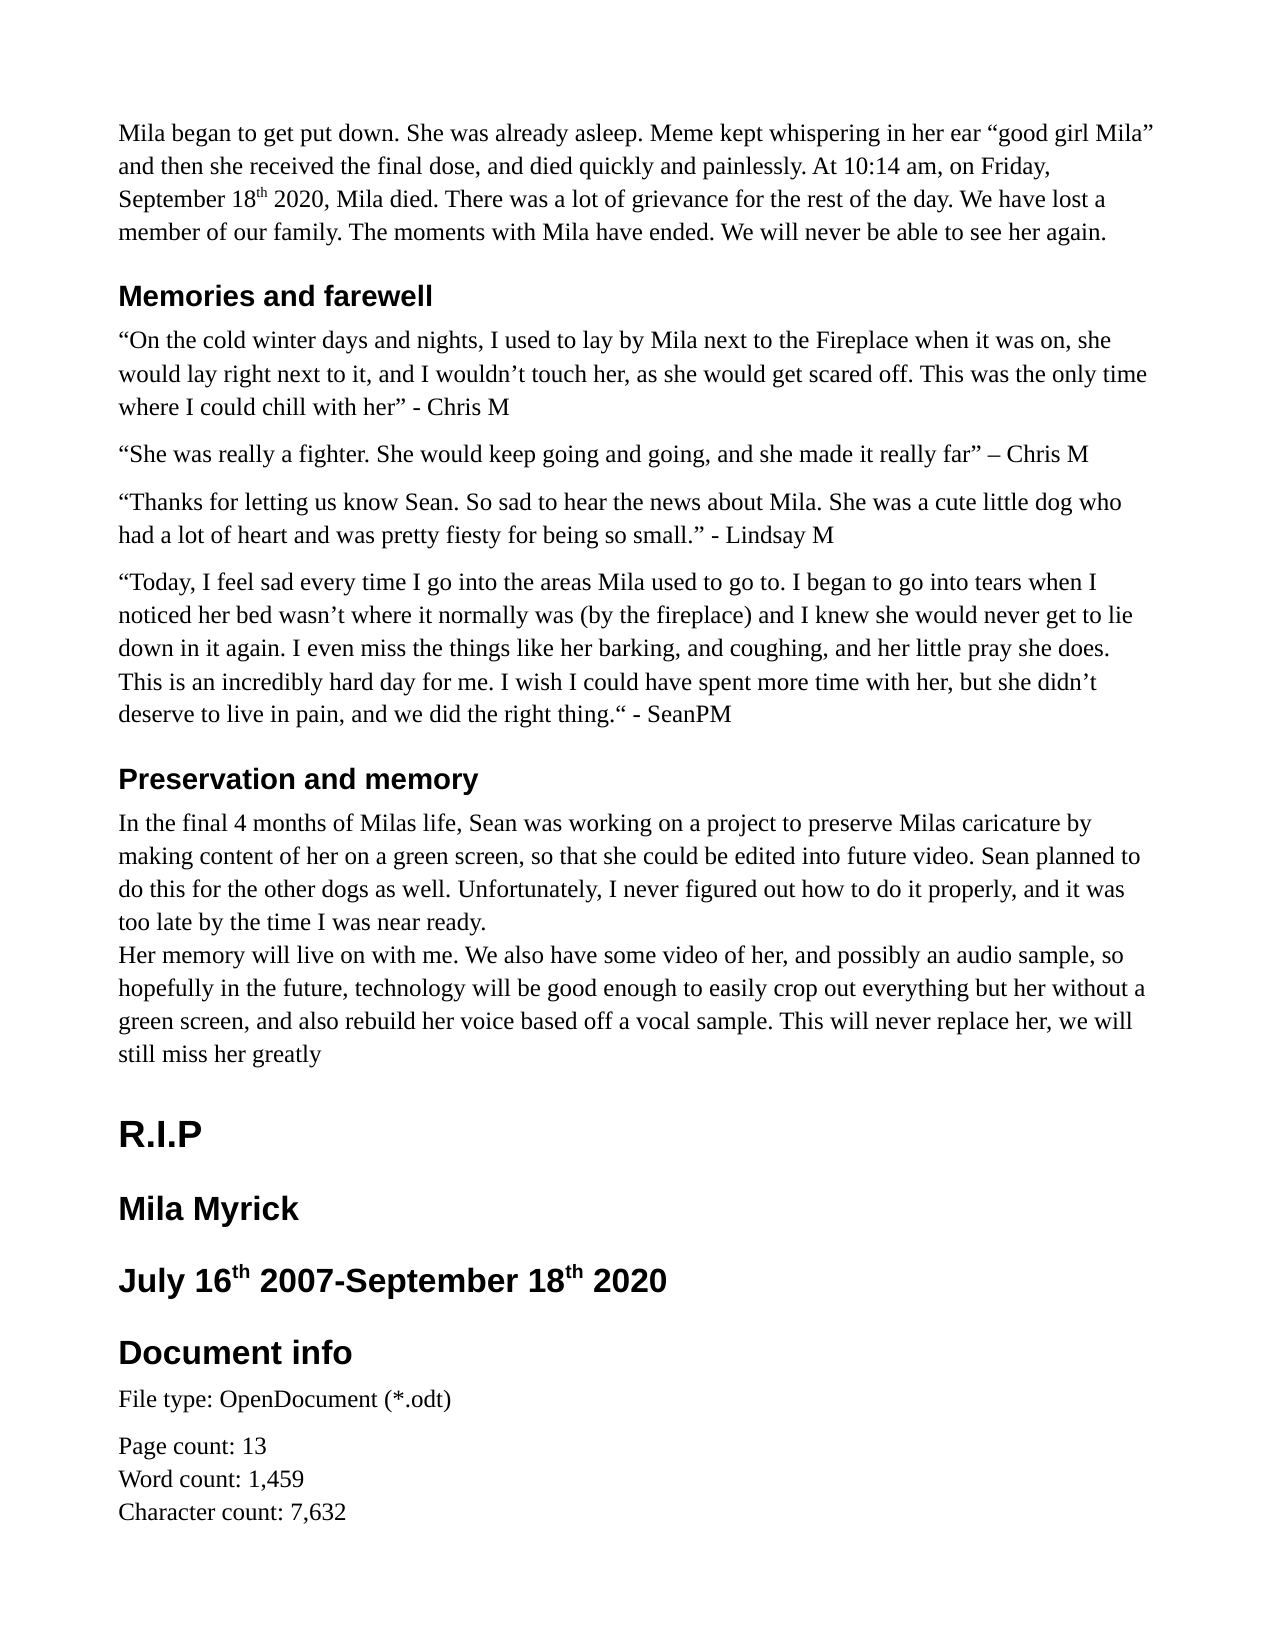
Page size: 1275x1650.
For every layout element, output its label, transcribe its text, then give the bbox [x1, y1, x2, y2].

subtitle Mila Myrick [118, 1189, 1157, 1227]
text “On the cold winter days and nights, I used to lay by Mila next to the Fireplace when it was on, she would lay right next to it, and I wouldn’t touch her, as she would get scared off. This was the only time where I could chill with her” - Chris M [118, 326, 1157, 420]
subtitle July 16th 2007-September 18th 2020 [118, 1261, 1157, 1299]
subtitle Memories and farewell [118, 279, 1157, 313]
text Mila began to get put down. She was already asleep. Meme kept whispering in her ear “good girl Mila” and then she received the final dose, and died quickly and painlessly. At 10:14 am, on Friday, September 18th 2020, Mila died. There was a lot of grievance for the rest of the day. We have lost a member of our family. The moments with Mila have ended. We will never be able to see her again. [118, 118, 1157, 246]
subtitle Document info [118, 1333, 1157, 1371]
text “Thanks for letting us know Sean. So sad to hear the news about Mila. She was a cute little dog who had a lot of heart and was pretty fiesty for being so small.” - Lindsay M [118, 487, 1157, 549]
subtitle Preservation and memory [118, 762, 1157, 796]
subtitle R.I.P [118, 1112, 1157, 1155]
text “Today, I feel sad every time I go into the areas Mila used to go to. I began to go into tears when I noticed her bed wasn’t where it normally was (by the fireplace) and I knew she would never get to lie down in it again. I even miss the things like her barking, and coughing, and her little pray she does. This is an incredibly hard day for me. I wish I could have spent more time with her, but she didn’t deserve to live in pain, and we did the right thing.“ - SeanPM [118, 567, 1157, 728]
text File type: OpenDocument (*.odt) [118, 1384, 1157, 1413]
text “She was really a fighter. She would keep going and going, and she made it really far” – Chris M [118, 439, 1157, 468]
text Page count: 13 Word count: 1,459 Character count: 7,632 [118, 1431, 1157, 1526]
text In the final 4 months of Milas life, Sean was working on a project to preserve Milas caricature by making content of her on a green screen, so that she could be edited into future video. Sean planned to do this for the other dogs as well. Unfortunately, I never figured out how to do it properly, and it was too late by the time I was near ready. Her memory will live on with me. We also have some video of her, and possibly an audio sample, so hopefully in the future, technology will be good enough to easily crop out everything but her without a green screen, and also rebuild her voice based off a vocal sample. This will never replace her, we will still miss her greatly [118, 808, 1157, 1068]
